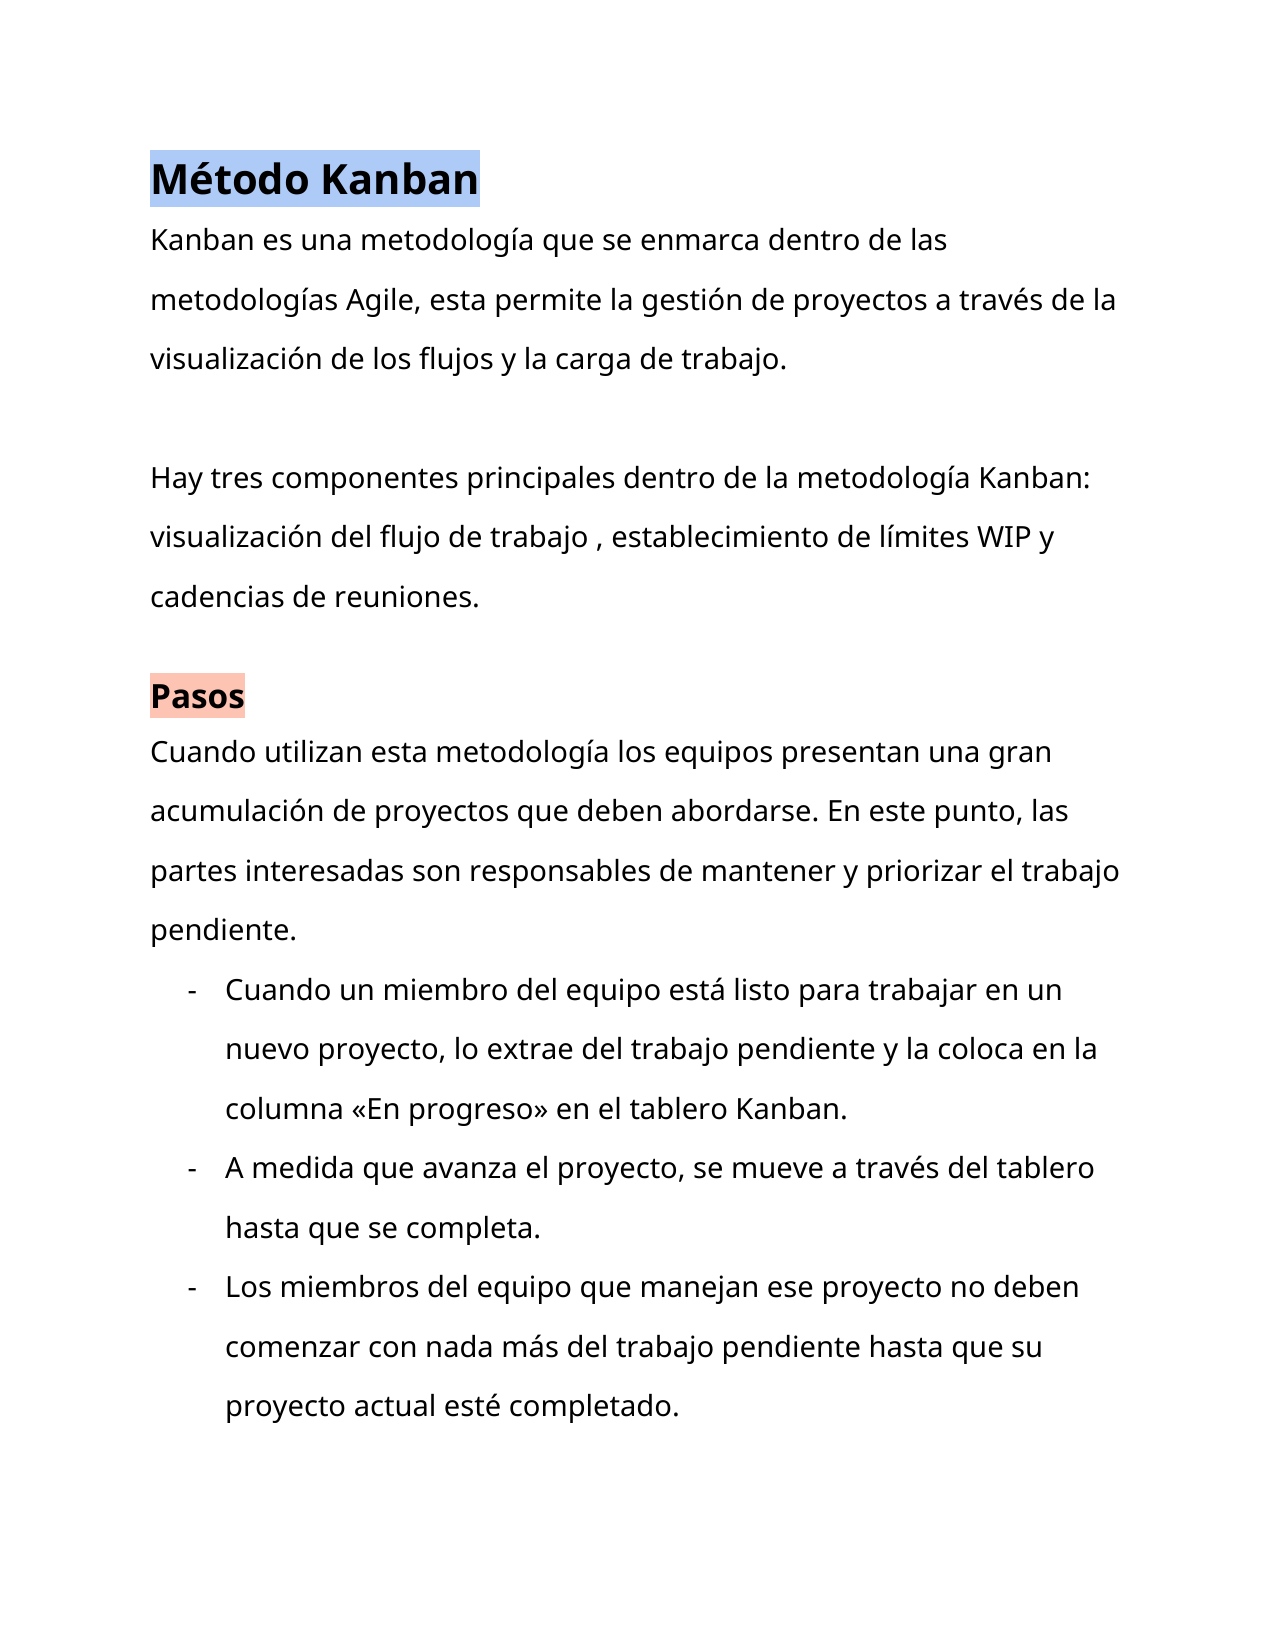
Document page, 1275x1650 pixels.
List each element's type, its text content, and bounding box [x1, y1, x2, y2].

subtitle Pasos [245, 673, 1125, 718]
list Cuando un miembro del equipo está listo para trabajar en un nuevo proyecto, lo extrae del trabajo pendiente y la coloca en la columna «En progreso» en el tablero Kanban. [187, 969, 1125, 1128]
list Los miembros del equipo que manejan ese proyecto no deben comenzar con nada más del trabajo pendiente hasta que su proyecto actual esté completado. [187, 1266, 1125, 1425]
text Cuando utilizan esta metodología los equipos presentan una gran acumulación de proyectos que deben abordarse. En este punto, las partes interesadas son responsables de mantener y priorizar el trabajo pendiente. [150, 731, 1125, 949]
text Kanban es una metodología que se enmarca dentro de las metodologías Agile, esta permite la gestión de proyectos a través de la visualización de los flujos y la carga de trabajo. [150, 219, 1125, 378]
subtitle Método Kanban [480, 150, 1125, 207]
text Hay tres componentes principales dentro de la metodología Kanban: visualización del flujo de trabajo , establecimiento de límites WIP y cadencias de reuniones. [150, 457, 1125, 616]
list A medida que avanza el proyecto, se mueve a través del tablero hasta que se completa. [187, 1147, 1125, 1247]
